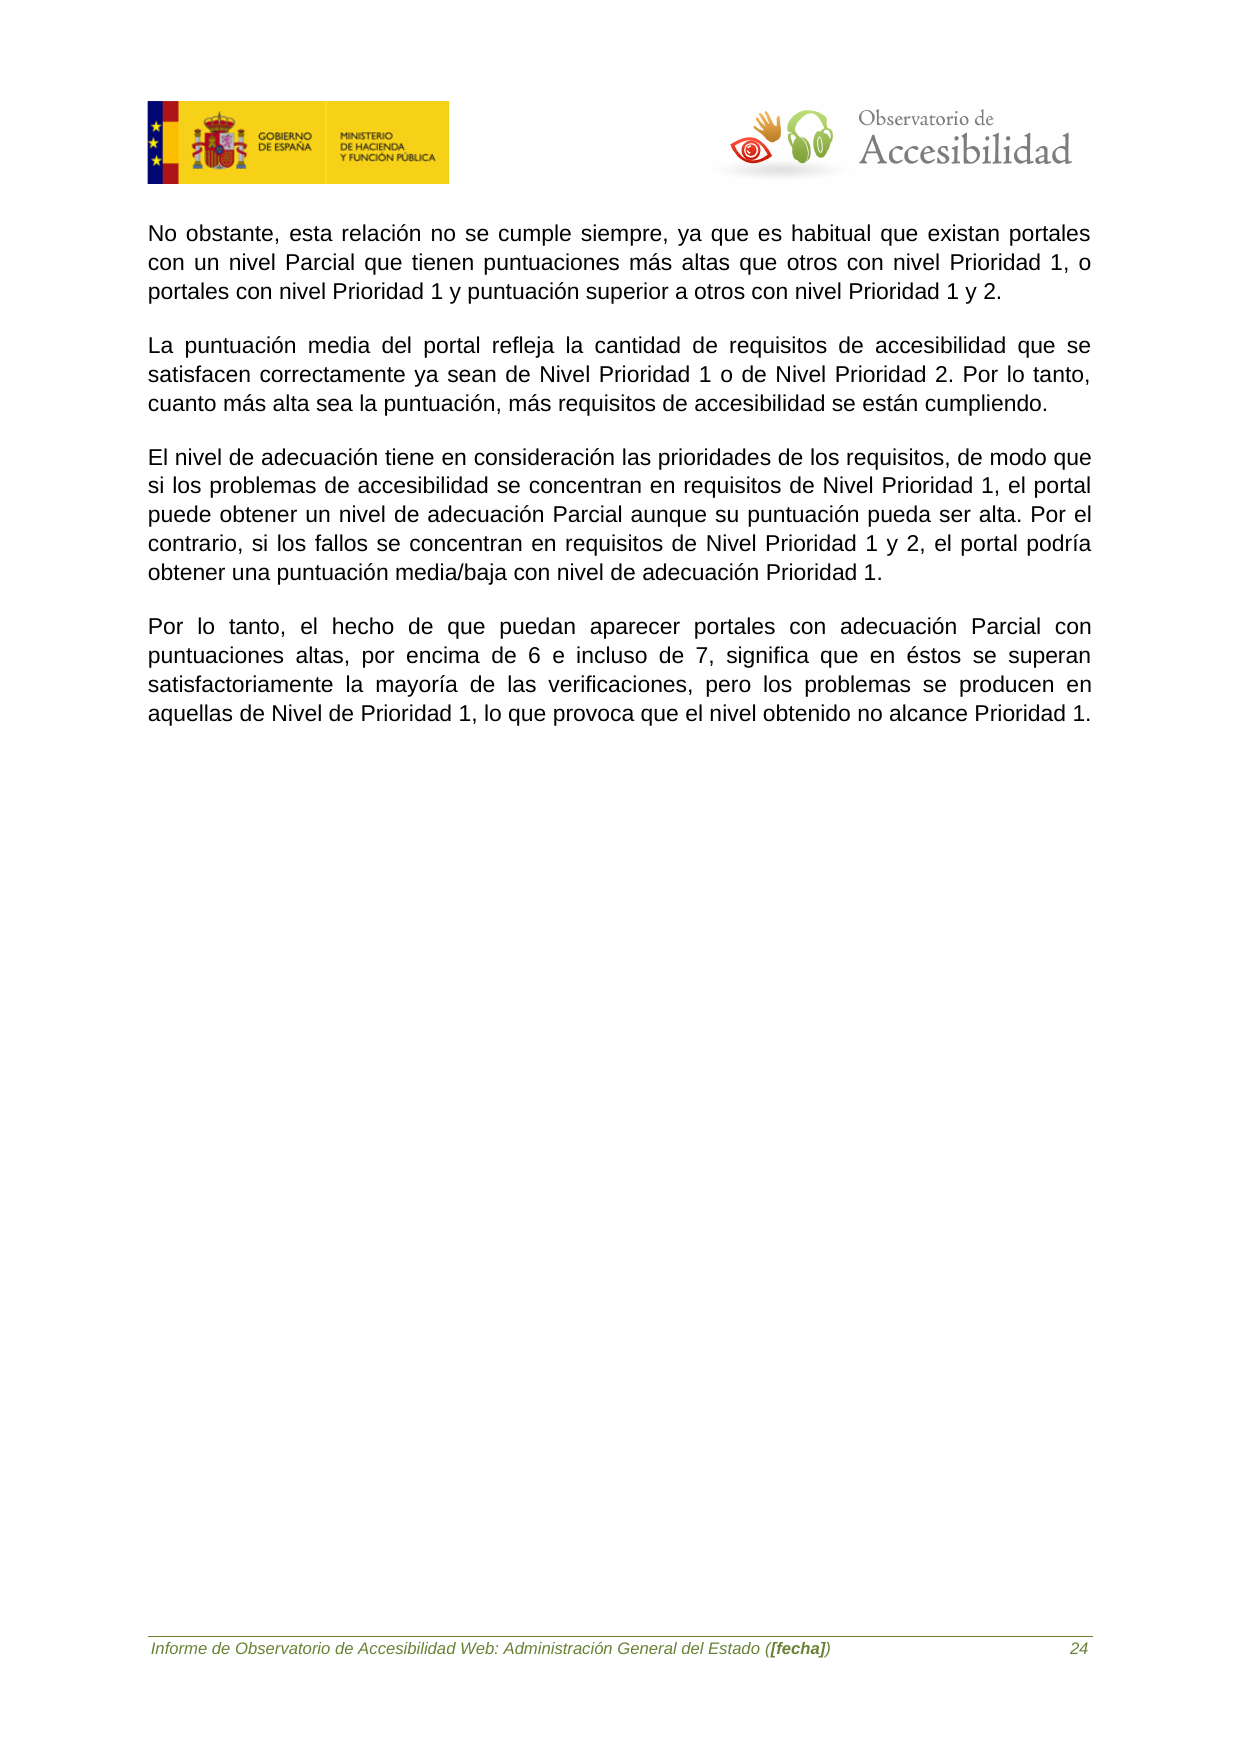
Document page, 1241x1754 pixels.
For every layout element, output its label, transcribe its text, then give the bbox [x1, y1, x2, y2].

text La puntuación media del portal refleja la cantidad de requisitos de accesibilidad que se satisfacen correctamente ya sean de Nivel Prioridad 1 o de Nivel Prioridad 2. Por lo tanto, cuanto más alta sea la puntuación, más requisitos de accesibilidad se están cumpliendo. [148, 332, 1092, 416]
text Por lo tanto, el hecho de que puedan aparecer portales con adecuación Parcial con puntuaciones altas, por encima de 6 e incluso de 7, significa que en éstos se superan satisfactoriamente la mayoría de las verificaciones, pero los problemas se producen en aquellas de Nivel de Prioridad 1, lo que provoca que el nivel obtenido no alcance Prioridad 1. [148, 613, 1092, 726]
text No obstante, esta relación no se cumple siempre, ya que es habitual que existan portales con un nivel Parcial que tienen puntuaciones más altas que otros con nivel Prioridad 1, o portales con nivel Prioridad 1 y puntuación superior a otros con nivel Prioridad 1 y 2. [148, 220, 1092, 304]
picture [147, 101, 450, 184]
text El nivel de adecuación tiene en consideración las prioridades de los requisitos, de modo que si los problemas de accesibilidad se concentran en requisitos de Nivel Prioridad 1, el portal puede obtener un nivel de adecuación Parcial aunque su puntuación pueda ser alta. Por el contrario, si los fallos se concentran en requisitos de Nivel Prioridad 1 y 2, el portal podría obtener una puntuación media/baja con nivel de adecuación Prioridad 1. [148, 443, 1092, 586]
picture [710, 101, 1086, 184]
